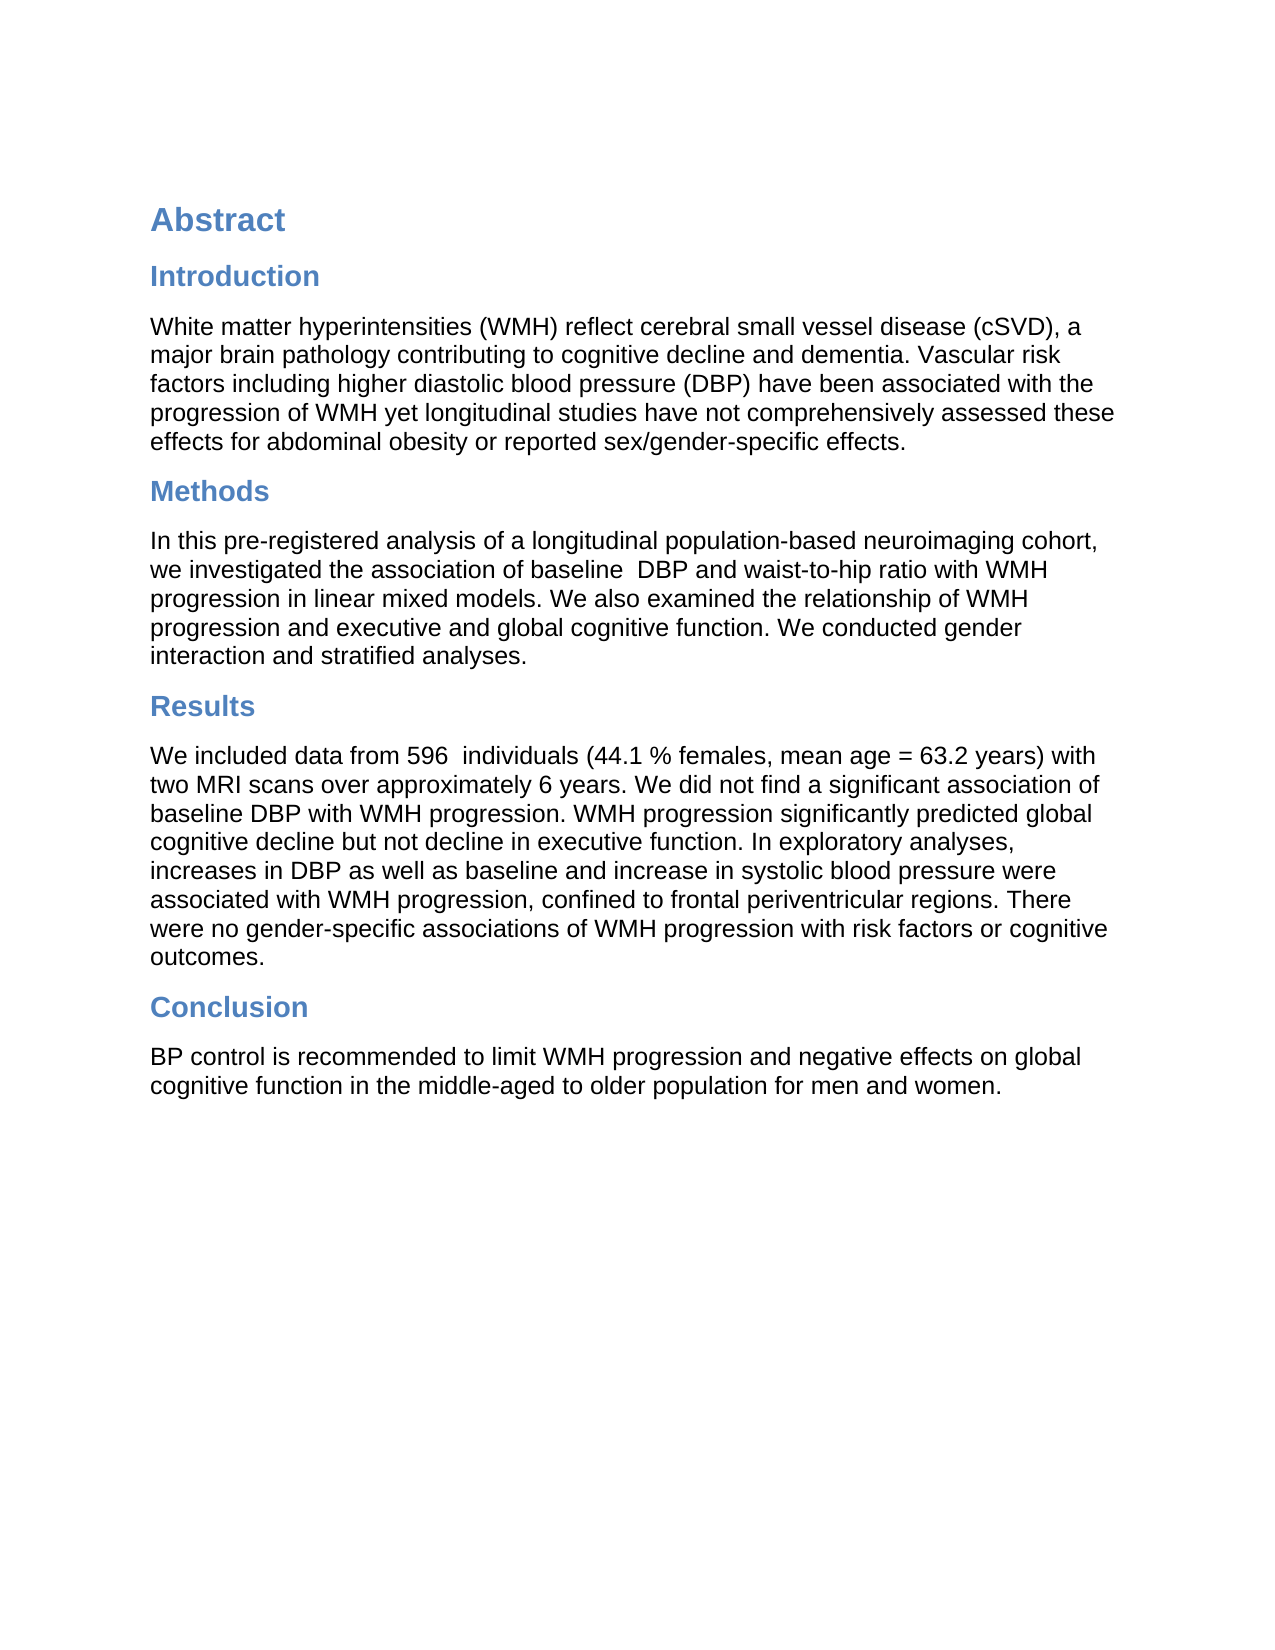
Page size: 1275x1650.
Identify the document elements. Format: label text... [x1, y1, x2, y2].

text BP control is recommended to limit WMH progression and negative effects on global cognitive function in the middle-aged to older population for men and women. [150, 1042, 1125, 1100]
subtitle Abstract [150, 200, 1125, 238]
text Methods [150, 474, 1125, 508]
text Conclusion [150, 990, 1125, 1023]
text White matter hyperintensities (WMH) reflect cerebral small vessel disease (cSVD), a major brain pathology contributing to cognitive decline and dementia. Vascular risk factors including higher diastolic blood pressure (DBP) have been associated with the progression of WMH yet longitudinal studies have not comprehensively assessed these effects for abdominal obesity or reported sex/gender-specific effects. [150, 312, 1125, 455]
text We included data from 596 individuals (44.1 % females, mean age = 63.2 years) with two MRI scans over approximately 6 years. We did not find a significant association of baseline DBP with WMH progression. WMH progression significantly predicted global cognitive decline but not decline in executive function. In exploratory analyses, increases in DBP as well as baseline and increase in systolic blood pressure were associated with WMH progression, confined to frontal periventricular regions. There were no gender-specific associations of WMH progression with risk factors or cognitive outcomes. [150, 741, 1125, 971]
text Results [150, 689, 1125, 722]
text In this pre-registered analysis of a longitudinal population-based neuroimaging cohort, we investigated the association of baseline DBP and waist-to-hip ratio with WMH progression in linear mixed models. We also examined the relationship of WMH progression and executive and global cognitive function. We conducted gender interaction and stratified analyses. [150, 526, 1125, 670]
subtitle Introduction [150, 259, 1125, 293]
